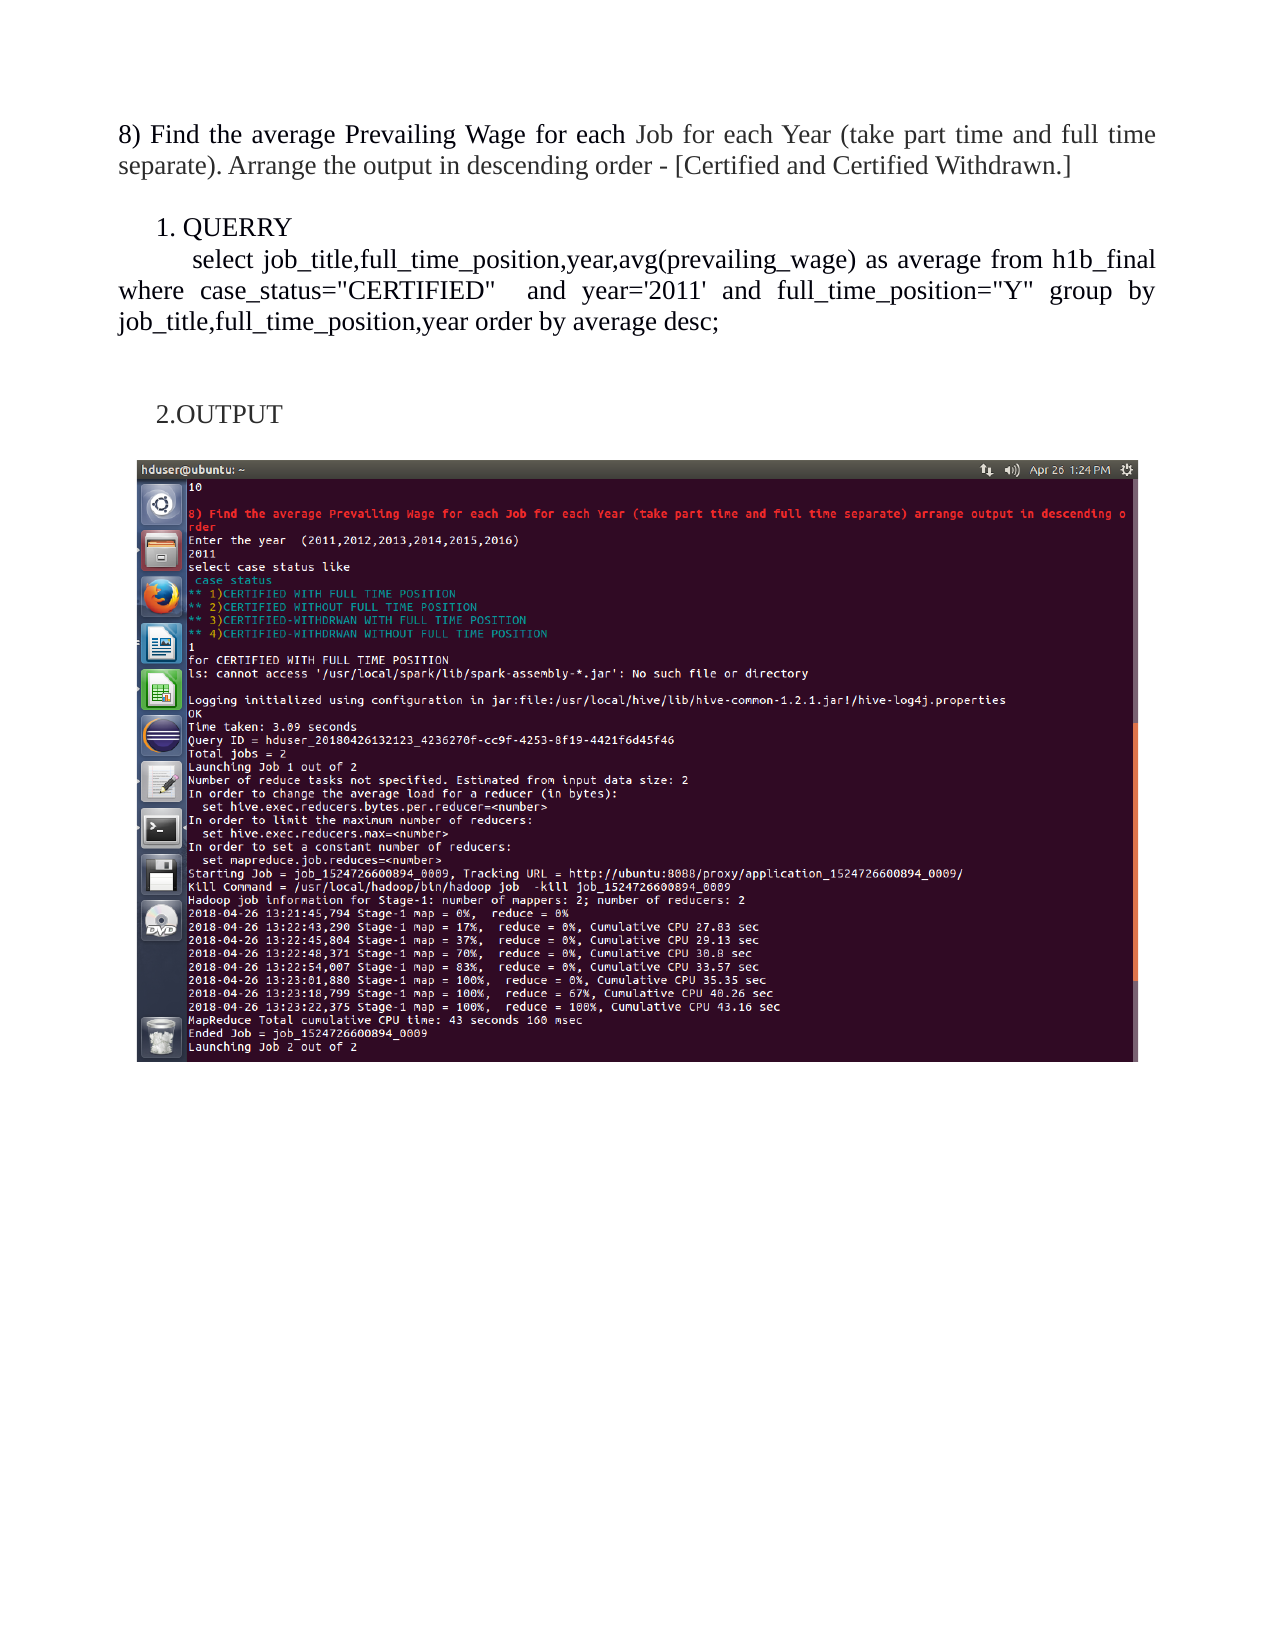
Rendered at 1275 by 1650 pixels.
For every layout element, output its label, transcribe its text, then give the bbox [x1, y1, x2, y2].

text 2.OUTPUT [156, 398, 1157, 429]
text select job_title,full_time_position,year,avg(prevailing_wage) as average from h1b_final where case_status="CERTIFIED" and year='2011' and full_time_position="Y" group by job_title,full_time_position,year order by average desc; [118, 243, 1157, 336]
text 8) Find the average Prevailing Wage for each Job for each Year (take part time and full time separate). Arrange the output in descending order - [Certified and Certified Withdrawn.] [118, 118, 1157, 180]
picture [136, 460, 1139, 1062]
text 1. QUERRY [156, 212, 1157, 243]
